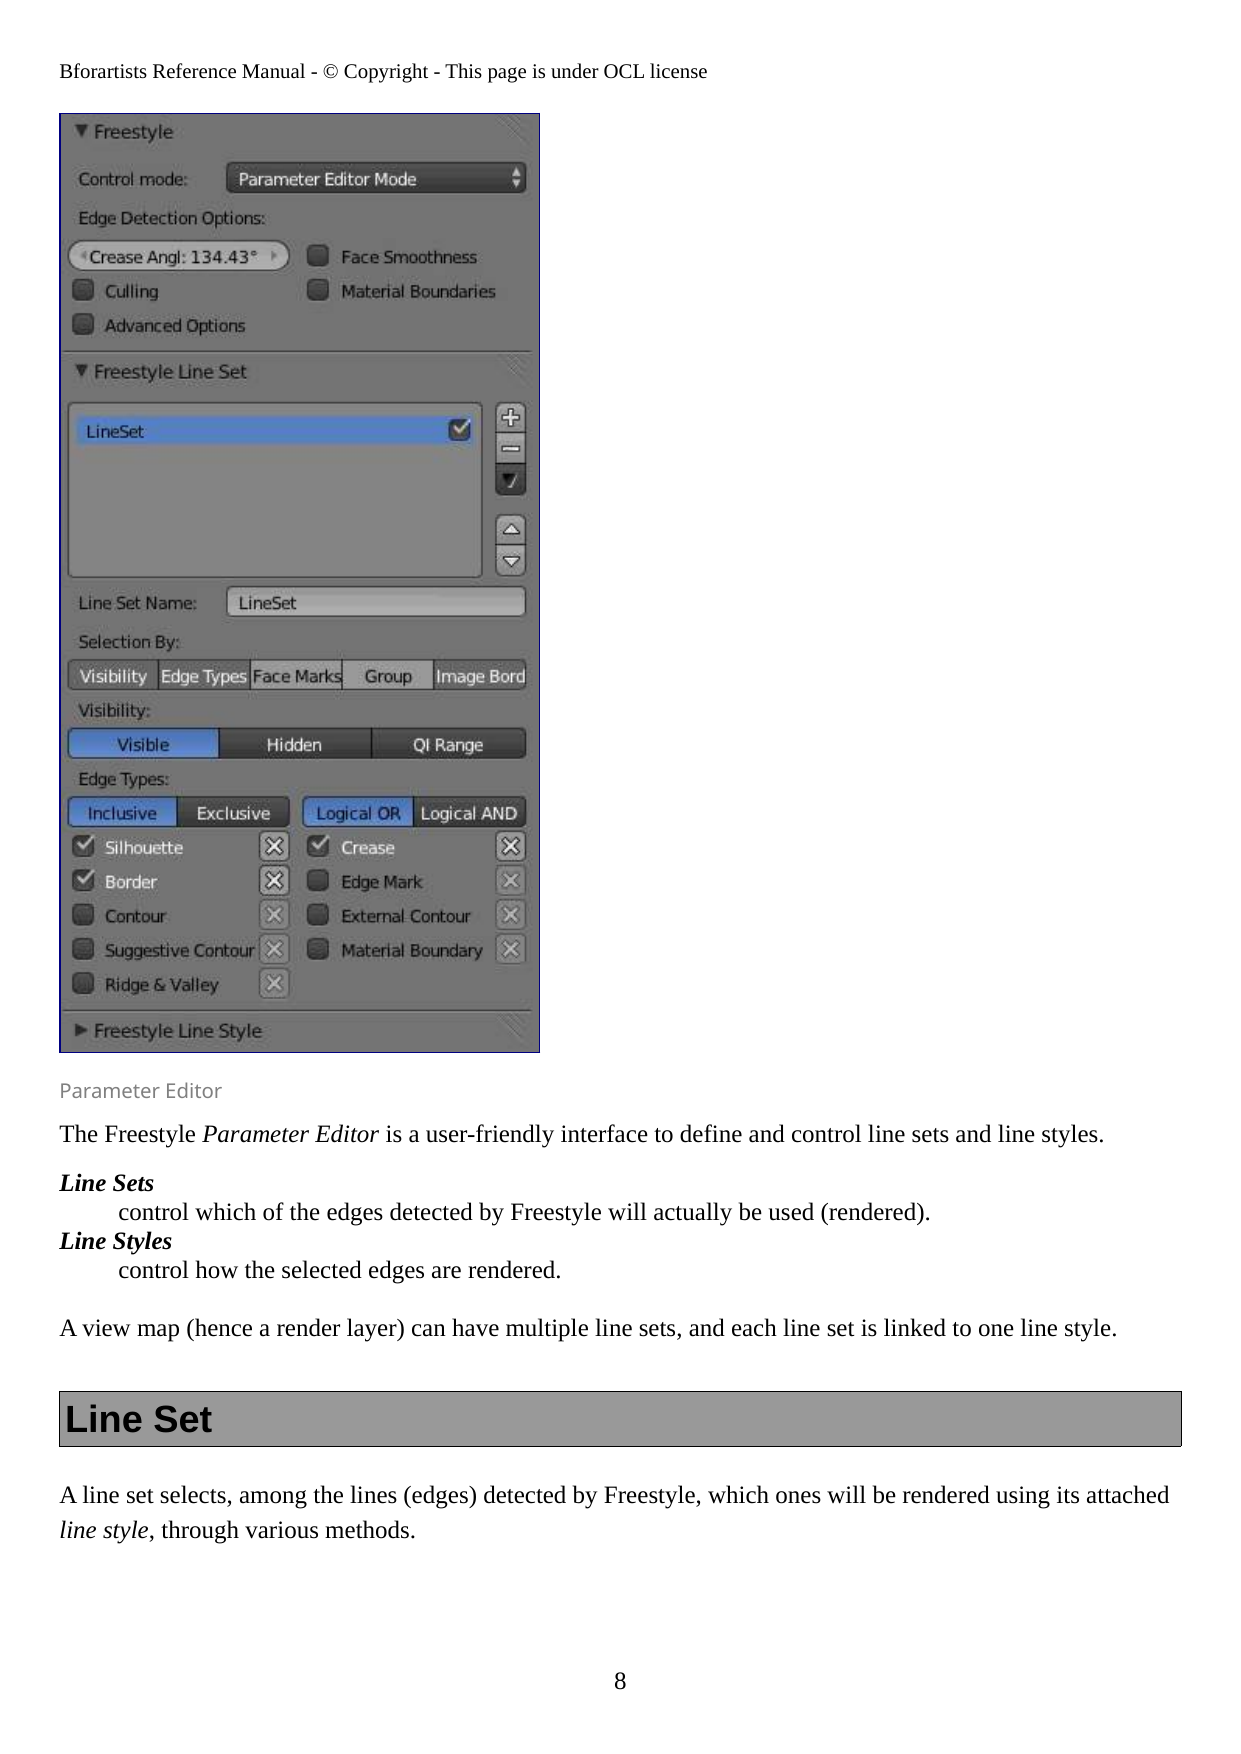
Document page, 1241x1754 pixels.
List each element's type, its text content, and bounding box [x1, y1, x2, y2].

subtitle Line Sets [59, 1168, 1181, 1197]
list control which of the edges detected by Freestyle will actually be used (rendered). [118, 1197, 1181, 1226]
text A view map (hence a render layer) can have multiple line sets, and each line set is linked to one line style. [59, 1313, 1181, 1342]
text Parameter Editor [59, 1074, 1181, 1105]
list control how the selected edges are rendered. [118, 1255, 1181, 1283]
picture [61, 114, 539, 1052]
text A line set selects, among the lines (edges) detected by Freestyle, which ones will be rendered using its attached line style, through various methods. [59, 1481, 1181, 1544]
table_header Line Set [60, 1392, 1181, 1446]
subtitle Line Styles [59, 1226, 1181, 1255]
text The Freestyle Parameter Editor is a user-friendly interface to define and control line sets and line styles. [59, 1119, 1181, 1148]
